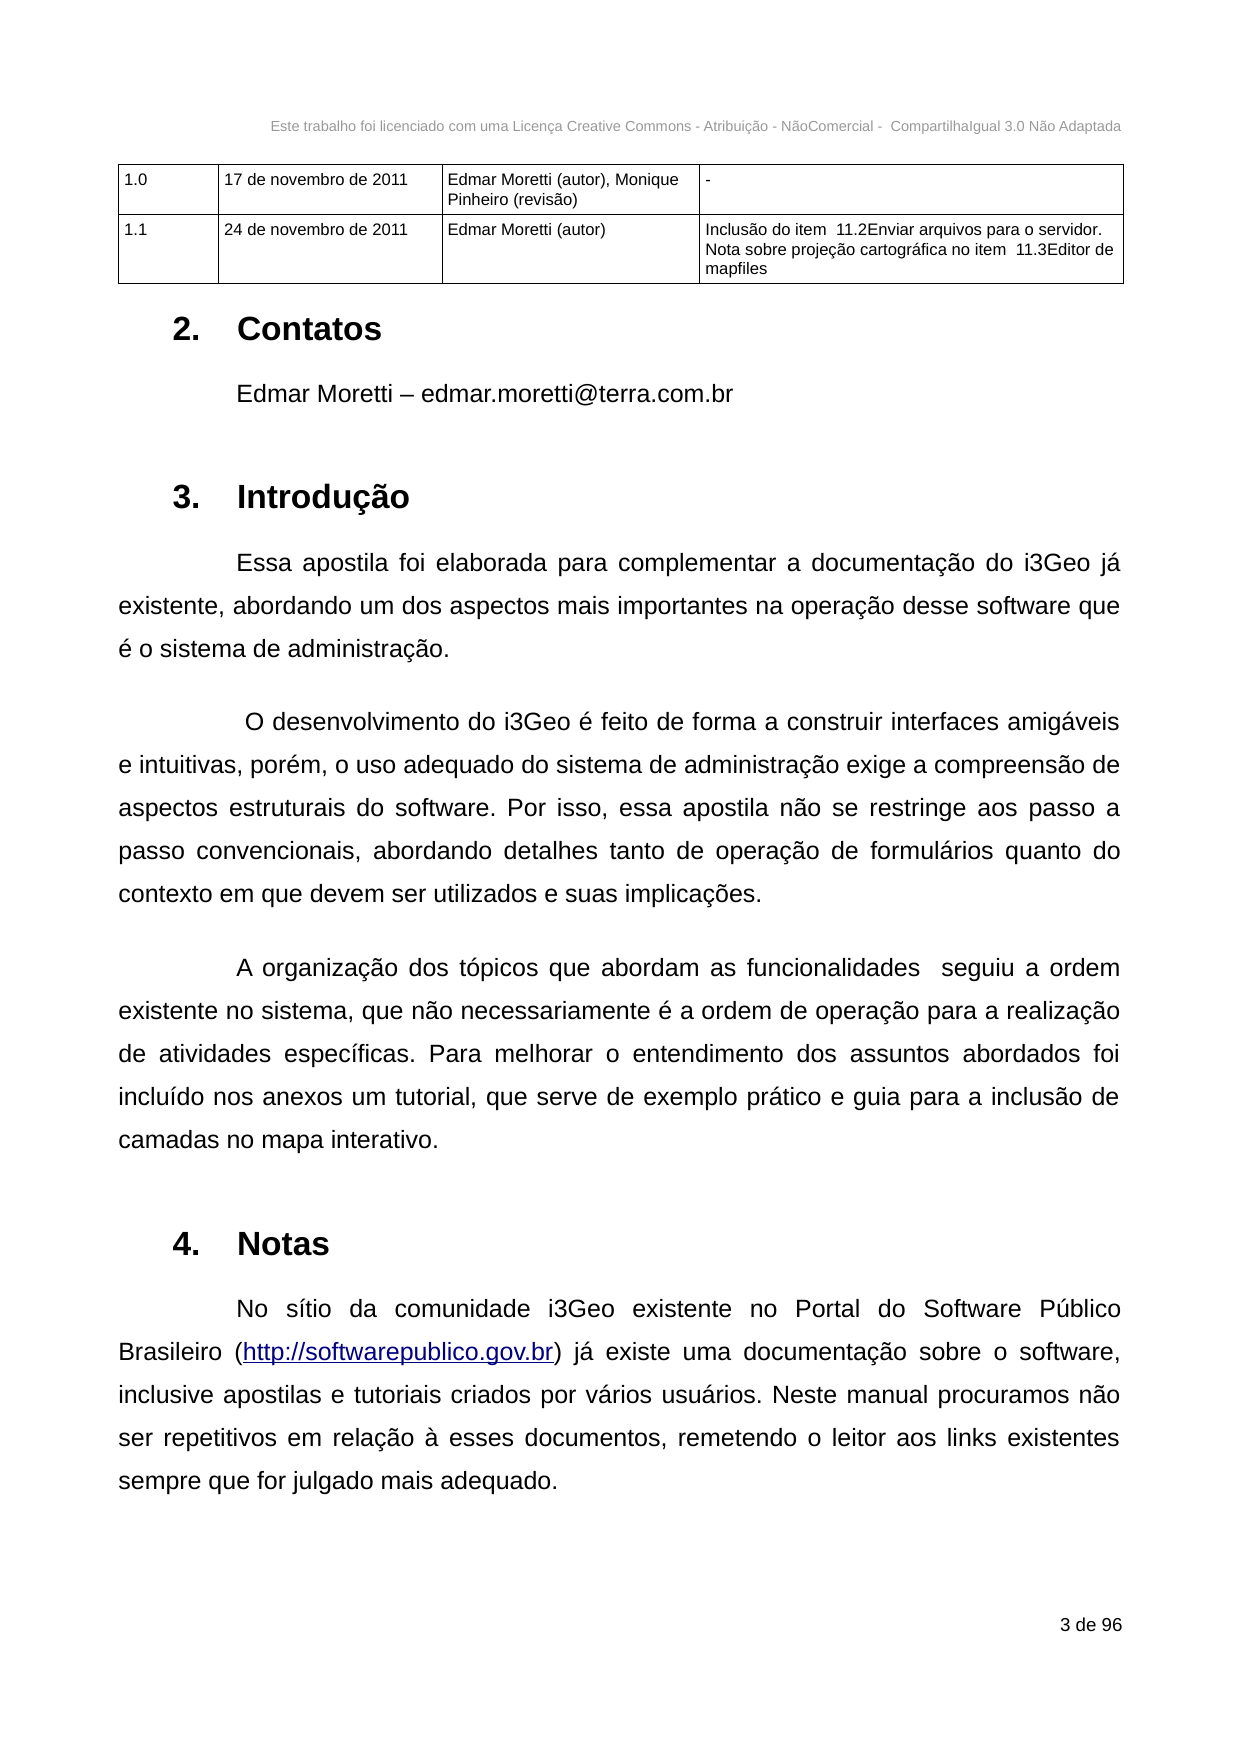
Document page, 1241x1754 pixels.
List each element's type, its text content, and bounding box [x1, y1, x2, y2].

table_cell 1.0 [119, 165, 218, 214]
text Edmar Moretti – edmar.moretti@terra.com.br [118, 379, 1122, 408]
text No sítio da comunidade i3Geo existente no Portal do Software Público Brasileiro (http://softwarepublico.gov.br) já existe uma documentação sobre o software, inclusive apostilas e tutoriais criados por vários usuários. Neste manual procuramos não ser repetitivos em relação à esses documentos, remetendo o leitor aos links existentes sempre que for julgado mais adequado. [118, 1294, 1122, 1495]
subtitle Introdução [163, 477, 1077, 516]
text O desenvolvimento do i3Geo é feito de forma a construir interfaces amigáveis e intuitivas, porém, o uso adequado do sistema de administração exige a compreensão de aspectos estruturais do software. Por isso, essa apostila não se restringe aos passo a passo convencionais, abordando detalhes tanto de operação de formulários quanto do contexto em que devem ser utilizados e suas implicações. [118, 707, 1122, 908]
text Essa apostila foi elaborada para complementar a documentação do i3Geo já existente, abordando um dos aspectos mais importantes na operação desse software que é o sistema de administração. [118, 547, 1122, 662]
table_cell 17 de novembro de 2011 [219, 165, 442, 214]
table_cell Edmar Moretti (autor) [443, 215, 699, 283]
table_cell 24 de novembro de 2011 [219, 215, 442, 283]
subtitle Notas [163, 1223, 1077, 1262]
subtitle Contatos [163, 308, 1077, 347]
table_cell Inclusão do item 11.2.Enviar arquivos para o servidor. Nota sobre projeção cartográfica no item 11.3.Editor de mapfiles [700, 215, 1123, 283]
table_cell - [700, 165, 1123, 214]
table_cell Edmar Moretti (autor), Monique Pinheiro (revisão) [443, 165, 699, 214]
text A organização dos tópicos que abordam as funcionalidades seguiu a ordem existente no sistema, que não necessariamente é a ordem de operação para a realização de atividades específicas. Para melhorar o entendimento dos assuntos abordados foi incluído nos anexos um tutorial, que serve de exemplo prático e guia para a inclusão de camadas no mapa interativo. [118, 953, 1122, 1154]
table_cell 1.1 [119, 215, 218, 283]
